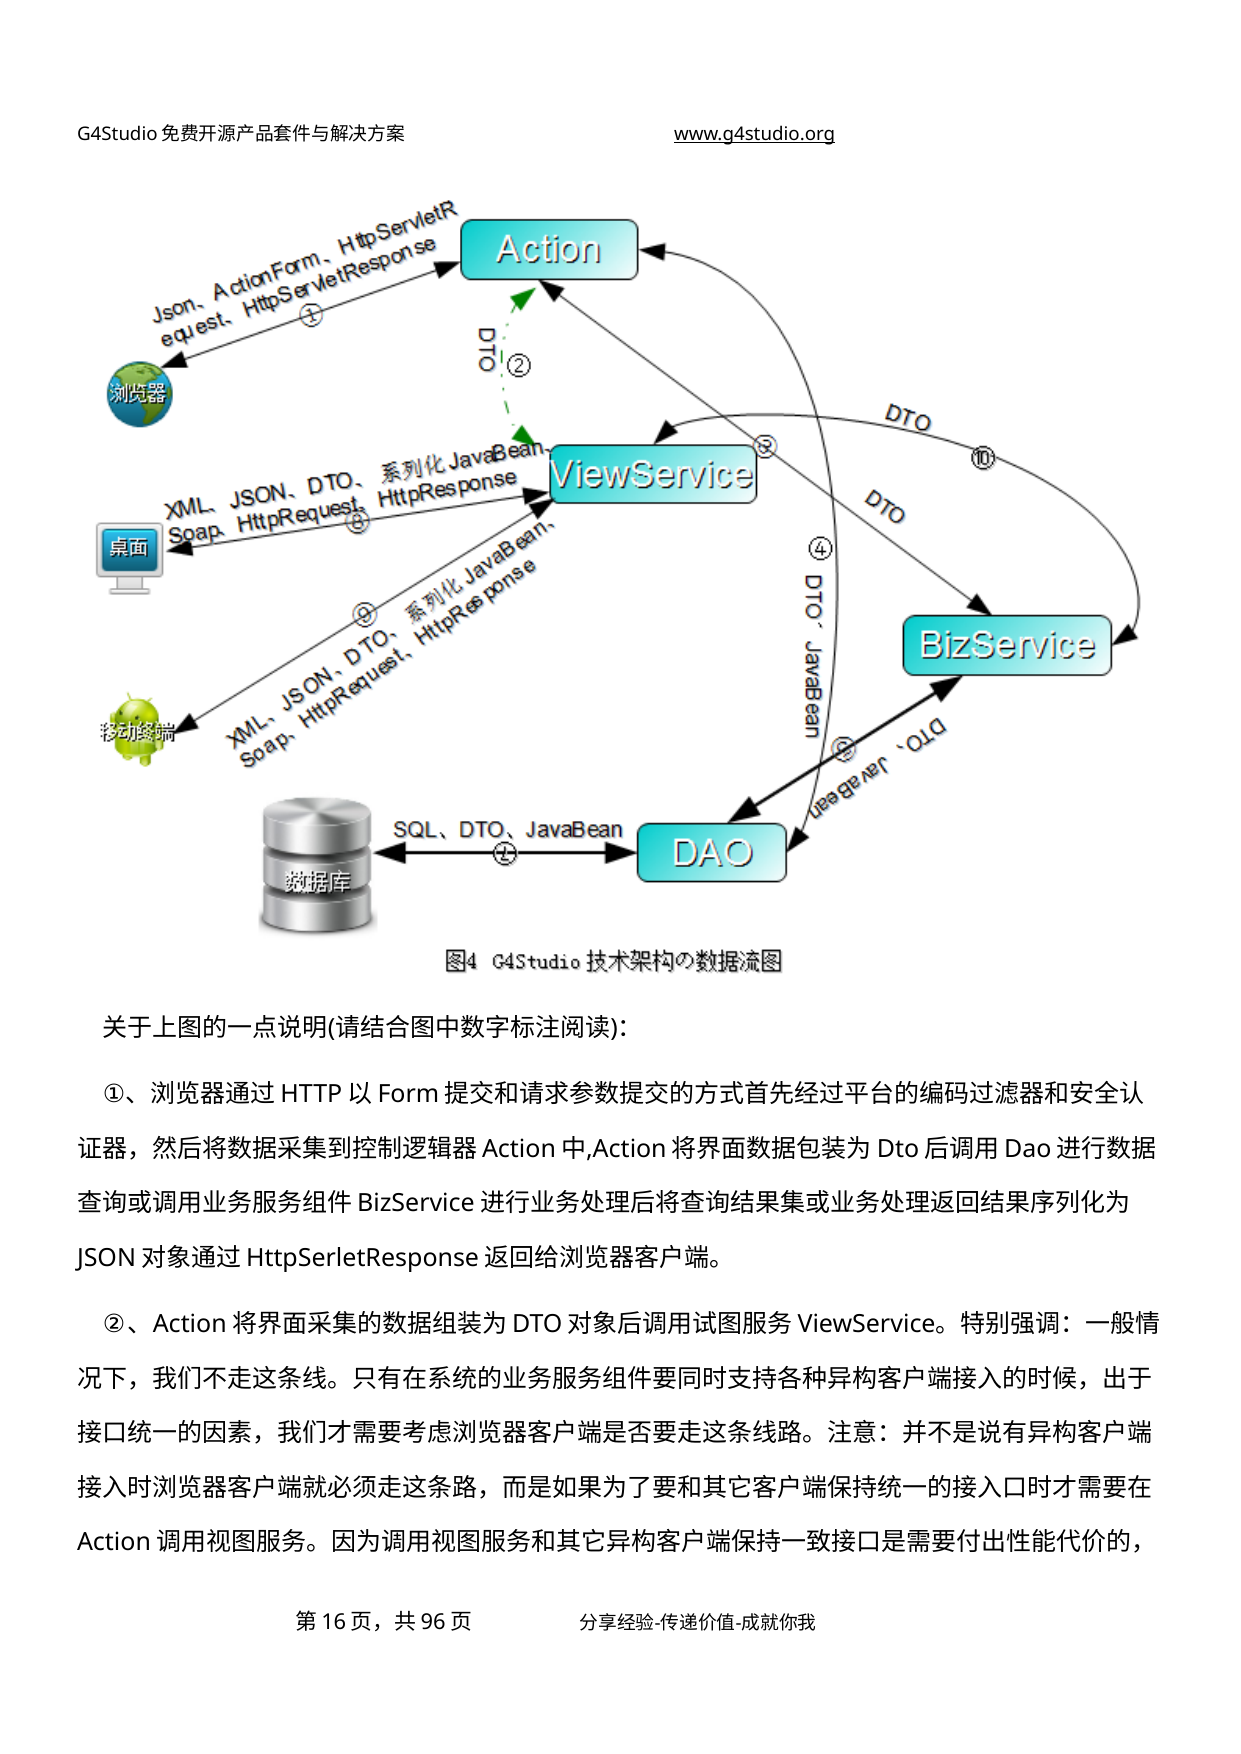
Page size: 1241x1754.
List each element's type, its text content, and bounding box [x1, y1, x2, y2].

picture [87, 185, 1153, 989]
text ①、浏览器通过HTTP以Form提交和请求参数提交的方式首先经过平台的编码过滤器和安全认证器，然后将数据采集到控制逻辑器Action中,Action将界面数据包装为Dto后调用Dao进行数据查询或调用业务服务组件BizService进行业务处理后将查询结果集或业务处理返回结果序列化为JSON对象通过HttpSerletResponse返回给浏览器客户端。 [77, 1074, 1163, 1273]
text 关于上图的一点说明(请结合图中数字标注阅读)： [77, 175, 1163, 1043]
text ②、Action将界面采集的数据组装为DTO对象后调用试图服务ViewService。特别强调：一般情况下，我们不走这条线。只有在系统的业务服务组件要同时支持各种异构客户端接入的时候，出于接口统一的因素，我们才需要考虑浏览器客户端是否要走这条线路。注意：并不是说有异构客户端接入时浏览器客户端就必须走这条路，而是如果为了要和其它客户端保持统一的接入口时才需要在Action调用视图服务。因为调用视图服务和其它异构客户端保持一致接口是需要付出性能代价的， [77, 1304, 1163, 1558]
